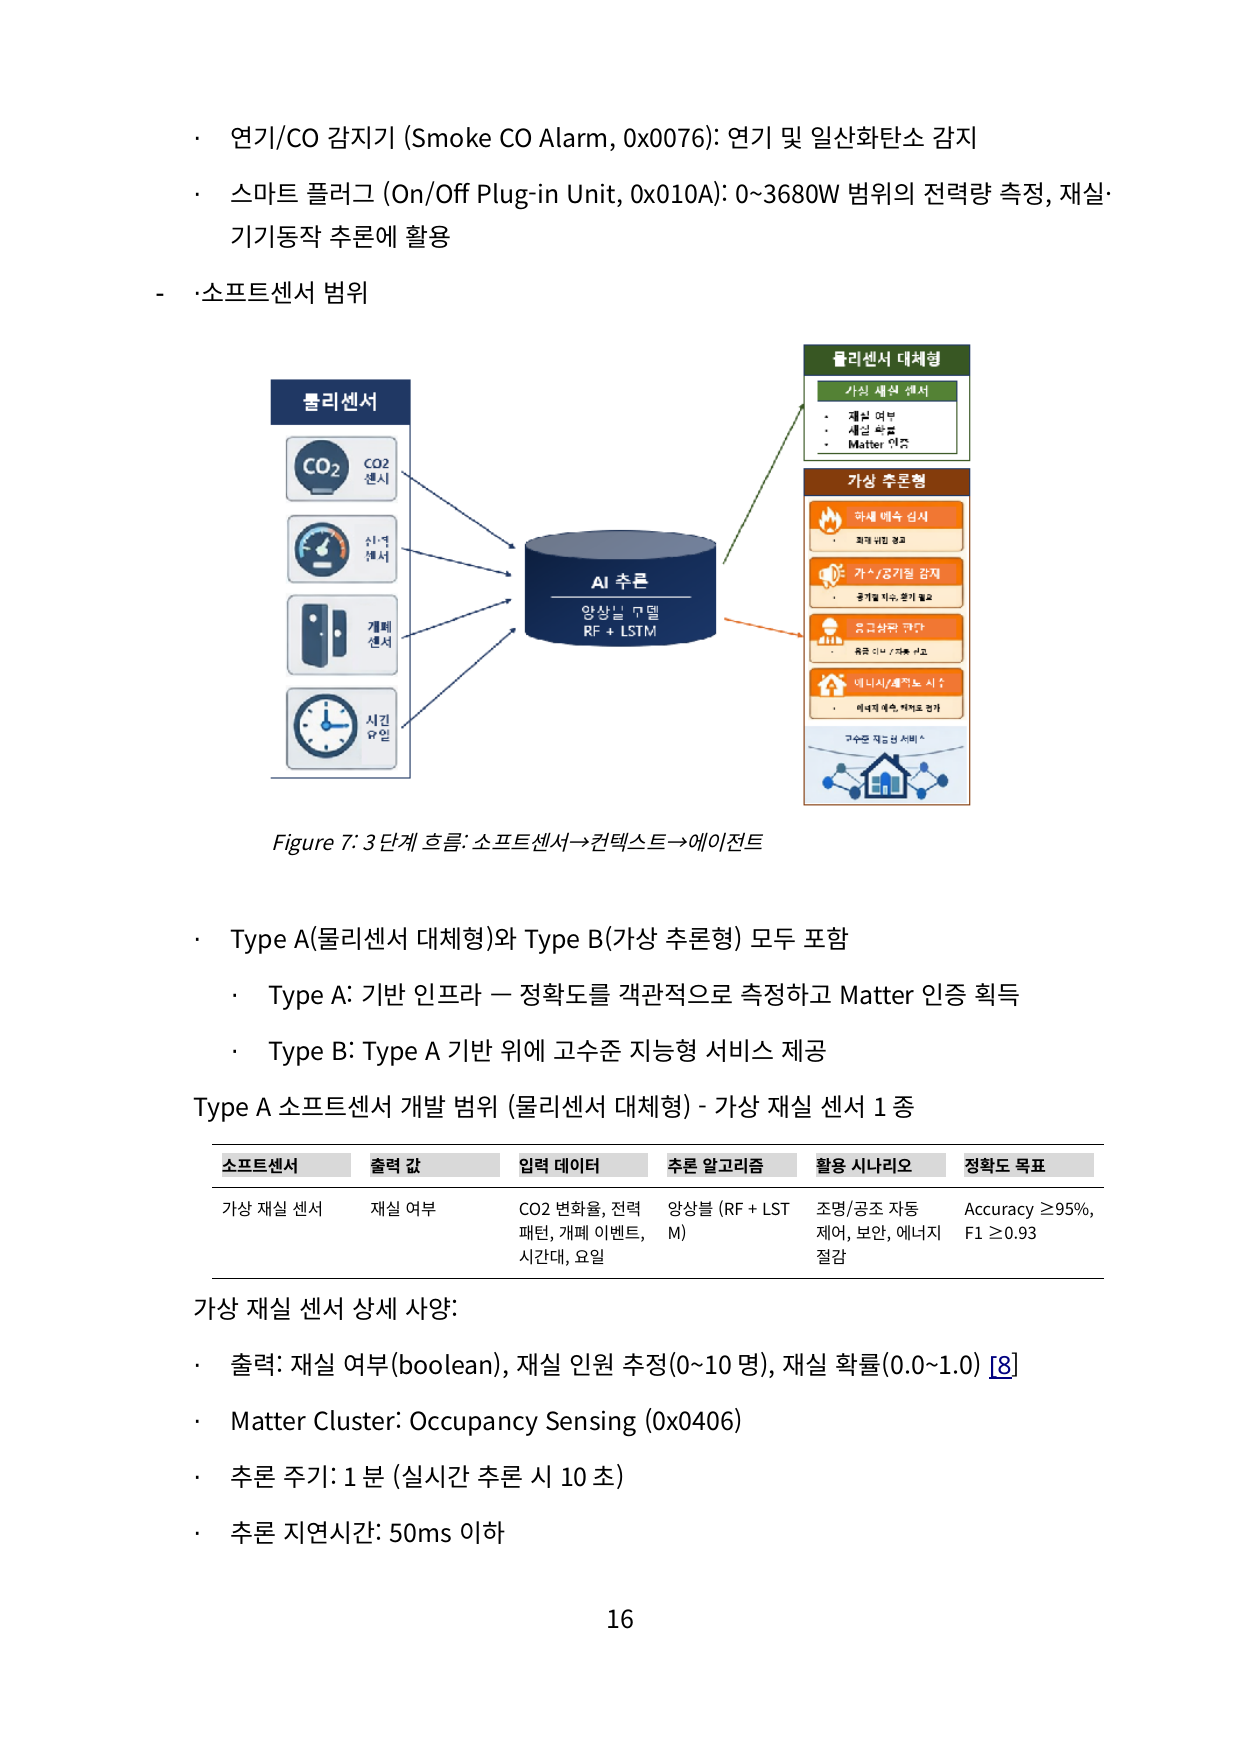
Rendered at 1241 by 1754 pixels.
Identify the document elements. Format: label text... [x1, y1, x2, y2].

list Matter Cluster: Occupancy Sensing (0x0406) [193, 1402, 1122, 1438]
table_header 활용 시나리오 [806, 1145, 955, 1187]
list 출력: 재실 여부(boolean), 재실 인원 추정(0~10명), 재실 확률(0.0~1.0) [8] [193, 1346, 1122, 1382]
table_header 출력 값 [361, 1145, 509, 1187]
table_cell 앙상블 (RF + LSTM) [658, 1188, 806, 1278]
table_cell Accuracy ≥95%, F1 ≥0.93 [955, 1188, 1103, 1278]
list 추론 주기: 1분 (실시간 추론 시 10초) [193, 1458, 1122, 1494]
table_cell 재실 여부 [361, 1188, 509, 1278]
table_header 추론 알고리즘 [658, 1145, 806, 1187]
table_cell 조명/공조 자동 제어, 보안, 에너지 절감 [806, 1188, 955, 1278]
table_cell 가상 재실 센서 [212, 1188, 361, 1278]
list Type A 소프트센서 개발 범위 (물리센서 대체형) - 가상 재실 센서 1종 [156, 1088, 1122, 1124]
list Figure 8: 3단계 흐름: 소프트센서→컨텍스트→에이전트 [266, 809, 974, 857]
list 추론 지연시간: 50ms 이하 [193, 1514, 1122, 1550]
table_header 소프트센서 [212, 1145, 361, 1187]
table_header 정확도 목표 [955, 1145, 1103, 1187]
table_header 입력 데이터 [509, 1145, 658, 1187]
list 스마트 플러그 (On/Off Plug-in Unit, 0x010A): 0~3680W 범위의 전력량 측정, 재실·기기동작 추론에 활용 [193, 174, 1122, 254]
list Type A: 기반 인프라 — 정확도를 객관적으로 측정하고 Matter 인증 획득 [231, 976, 1122, 1012]
list Type B: Type A 기반 위에 고수준 지능형 서비스 제공 [231, 1032, 1122, 1068]
list 연기/CO 감지기 (Smoke CO Alarm, 0x0076): 연기 및 일산화탄소 감지 [193, 118, 1122, 154]
list 가상 재실 센서 상세 사양: [156, 1290, 1122, 1326]
table_cell CO2 변화율, 전력 패턴, 개폐 이벤트, 시간대, 요일 [509, 1188, 658, 1278]
list ⋅소프트센서 범위 [156, 273, 1122, 310]
list Type A(물리센서 대체형)와 Type B(가상 추론형) 모두 포함 [193, 920, 1122, 956]
